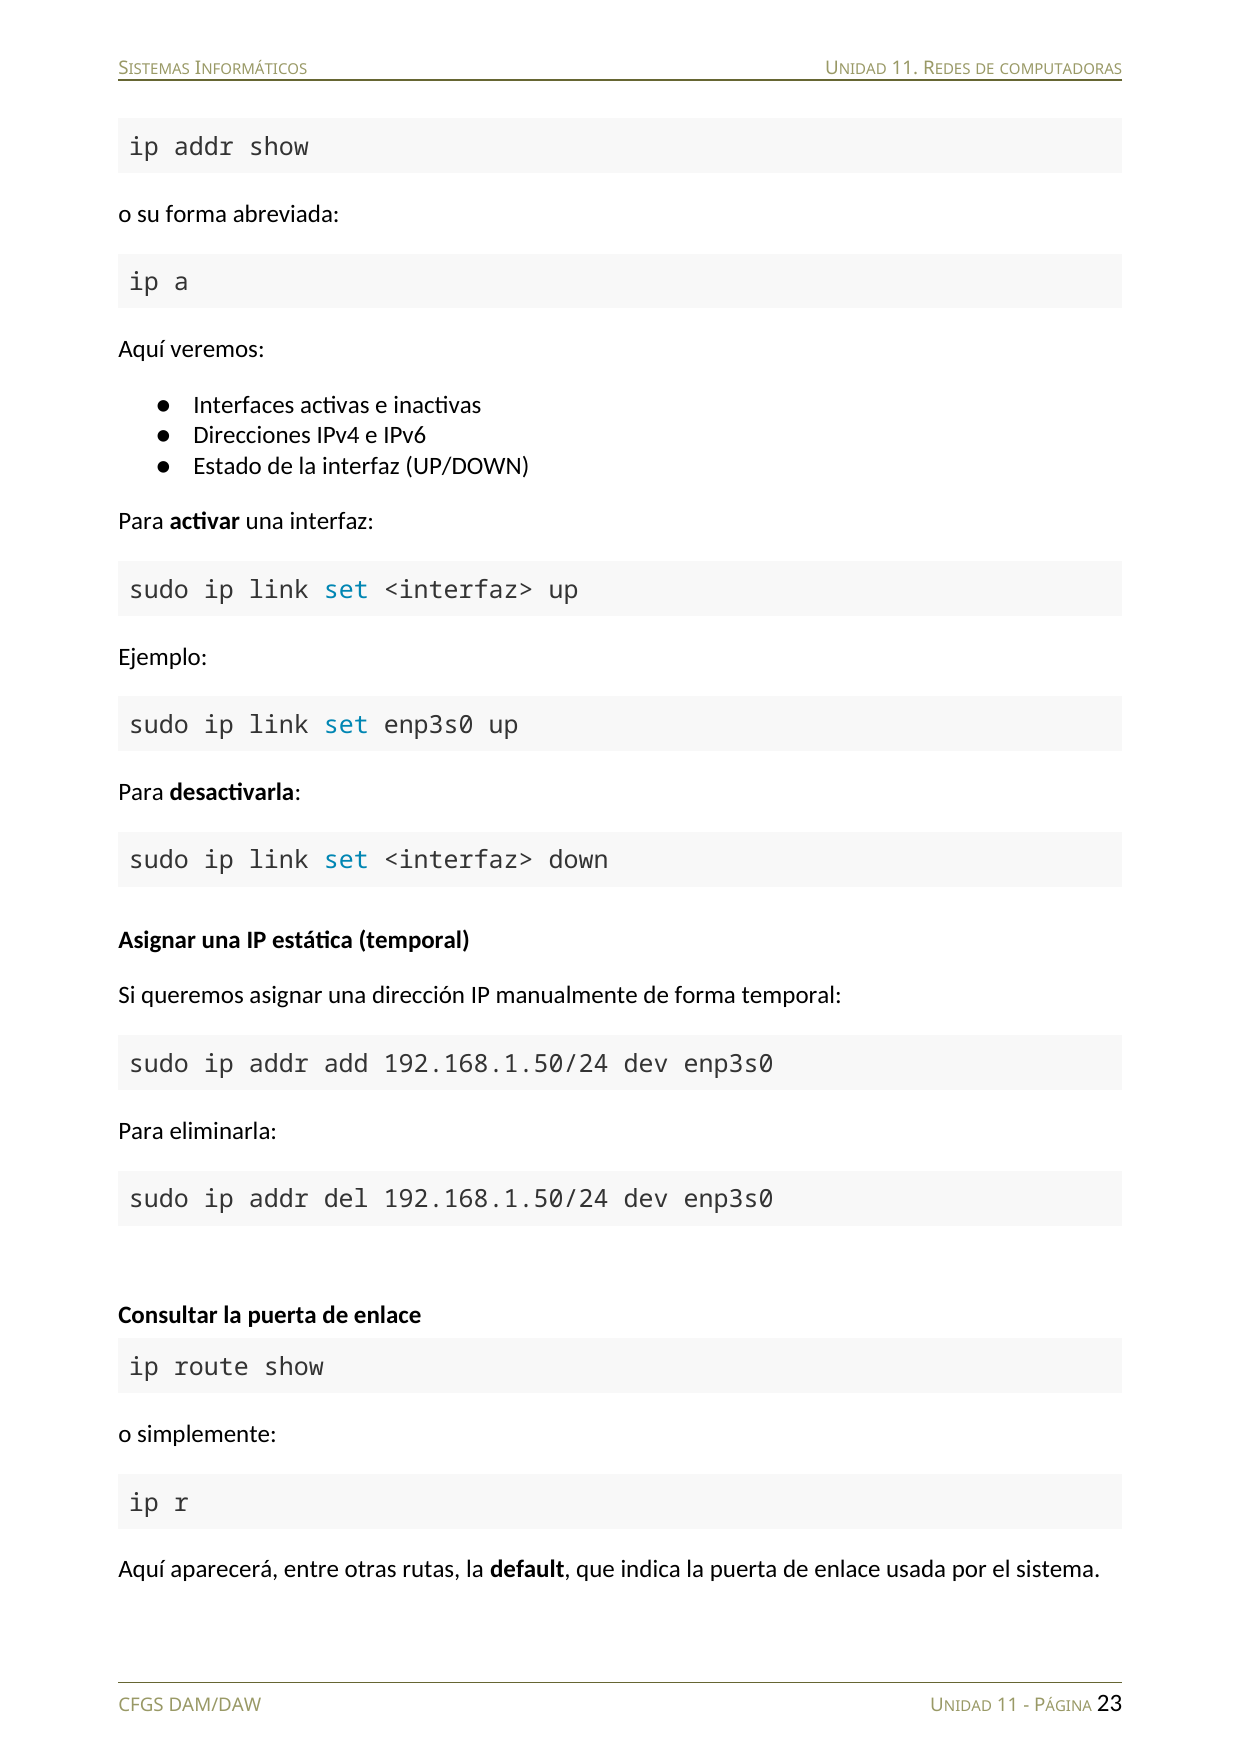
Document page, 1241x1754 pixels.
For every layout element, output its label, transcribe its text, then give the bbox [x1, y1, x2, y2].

text Para eliminarla: [118, 1115, 1122, 1146]
list Direcciones IPv4 e IPv6 [156, 419, 1122, 450]
text Consultar la puerta de enlace [118, 1299, 1122, 1330]
table_header ip addr show [118, 118, 1122, 173]
list Interfaces activas e inactivas [156, 389, 1122, 419]
table_header ip route show [118, 1338, 1122, 1393]
table_header sudo ip addr add 192.168.1.50/24 dev enp3s0 [118, 1035, 1122, 1090]
table_header sudo ip addr del 192.168.1.50/24 dev enp3s0 [118, 1171, 1122, 1226]
table_header sudo ip link set <interfaz> down [118, 832, 1122, 887]
text Ejemplo: [118, 641, 1122, 671]
table_header ip r [118, 1474, 1122, 1529]
text o simplemente: [118, 1418, 1122, 1449]
table_header sudo ip link set <interfaz> up [118, 561, 1122, 616]
text Aquí aparecerá, entre otras rutas, la default, que indica la puerta de enlace usada por el sistema. [118, 1554, 1122, 1584]
list Estado de la interfaz (UP/DOWN) [156, 450, 1122, 480]
text Para activar una interfaz: [118, 505, 1122, 536]
text Si queremos asignar una dirección IP manualmente de forma temporal: [118, 980, 1122, 1010]
text Asignar una IP estática (temporal) [118, 924, 1122, 955]
text Para desactivarla: [118, 776, 1122, 807]
table_header ip a [118, 254, 1122, 308]
text Aquí veremos: [118, 333, 1122, 364]
table_header sudo ip link set enp3s0 up [118, 696, 1122, 751]
text o su forma abreviada: [118, 198, 1122, 228]
